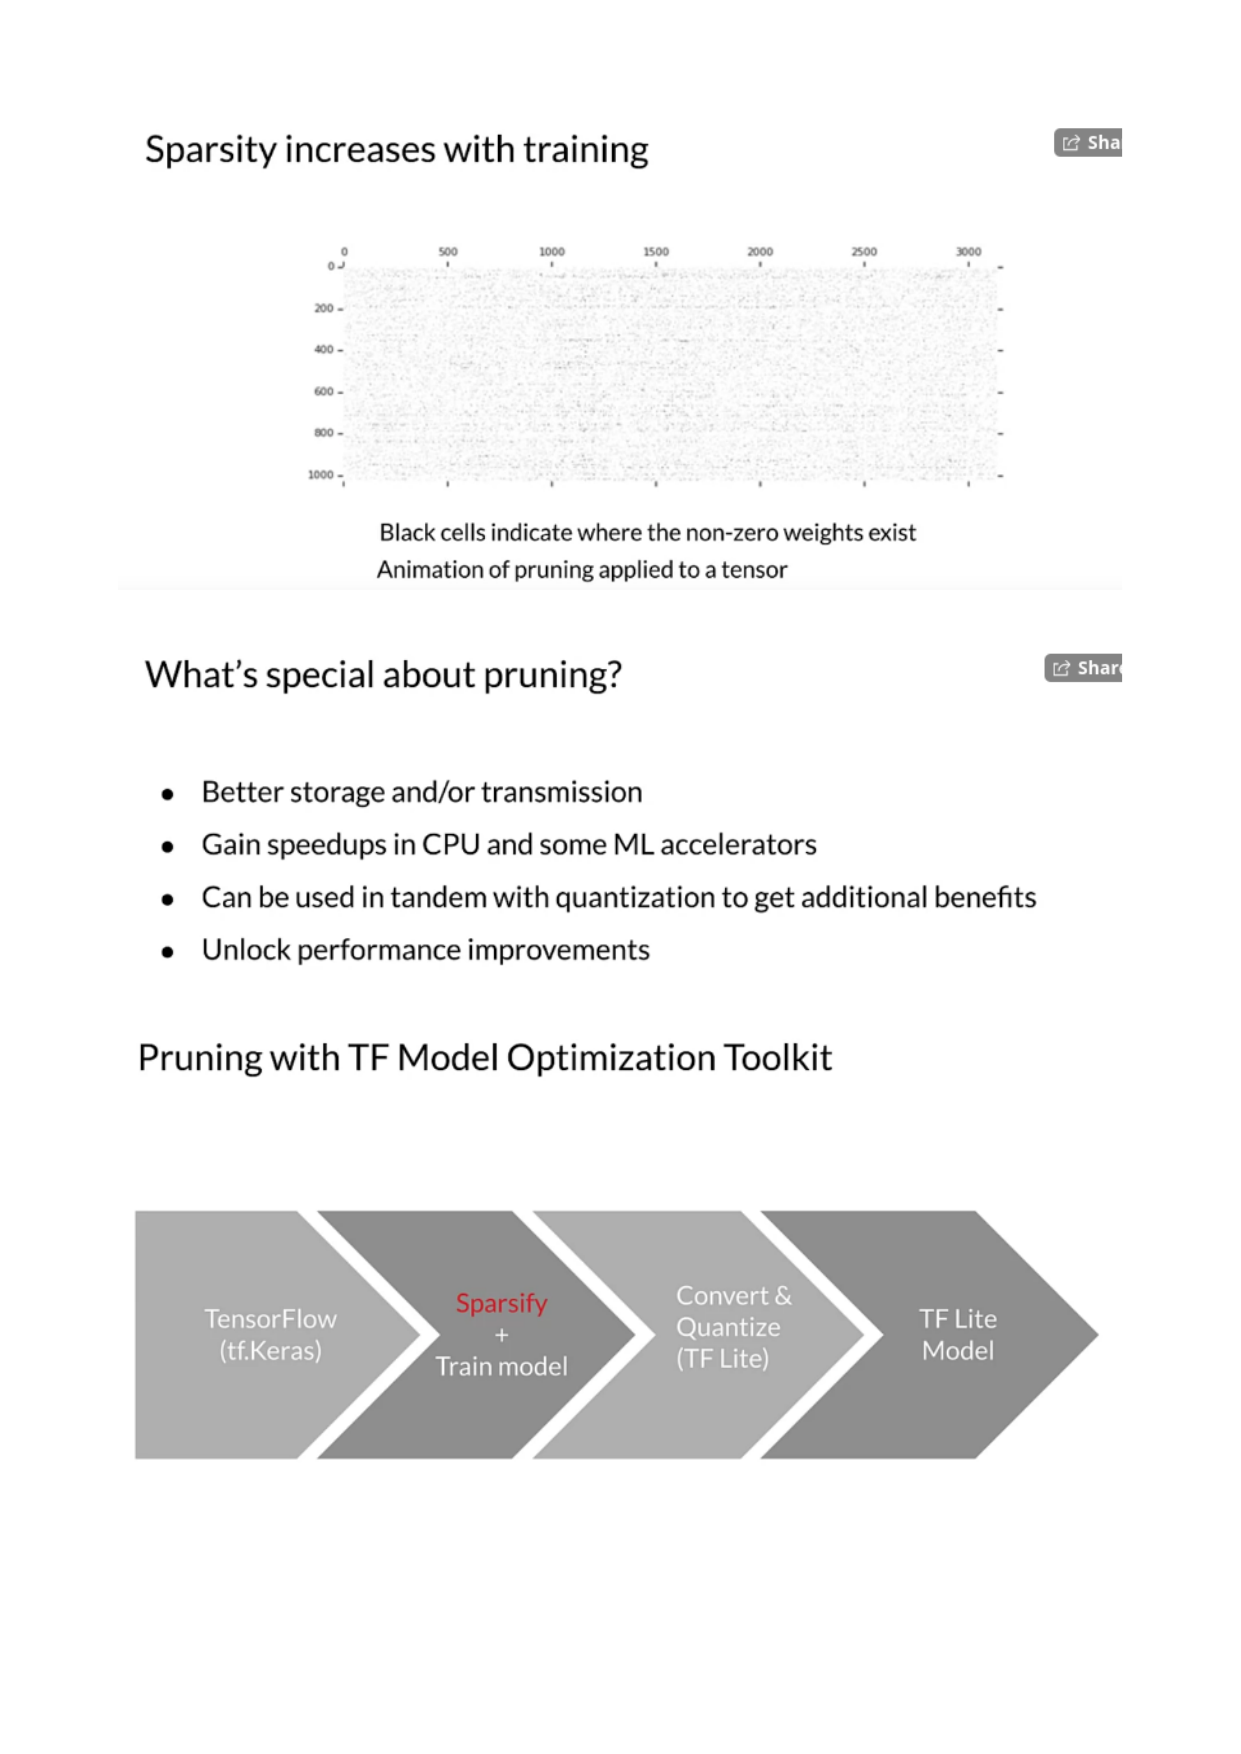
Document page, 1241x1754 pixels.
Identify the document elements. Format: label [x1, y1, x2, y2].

picture [118, 1024, 1123, 1474]
picture [118, 118, 1123, 590]
picture [118, 641, 1123, 973]
